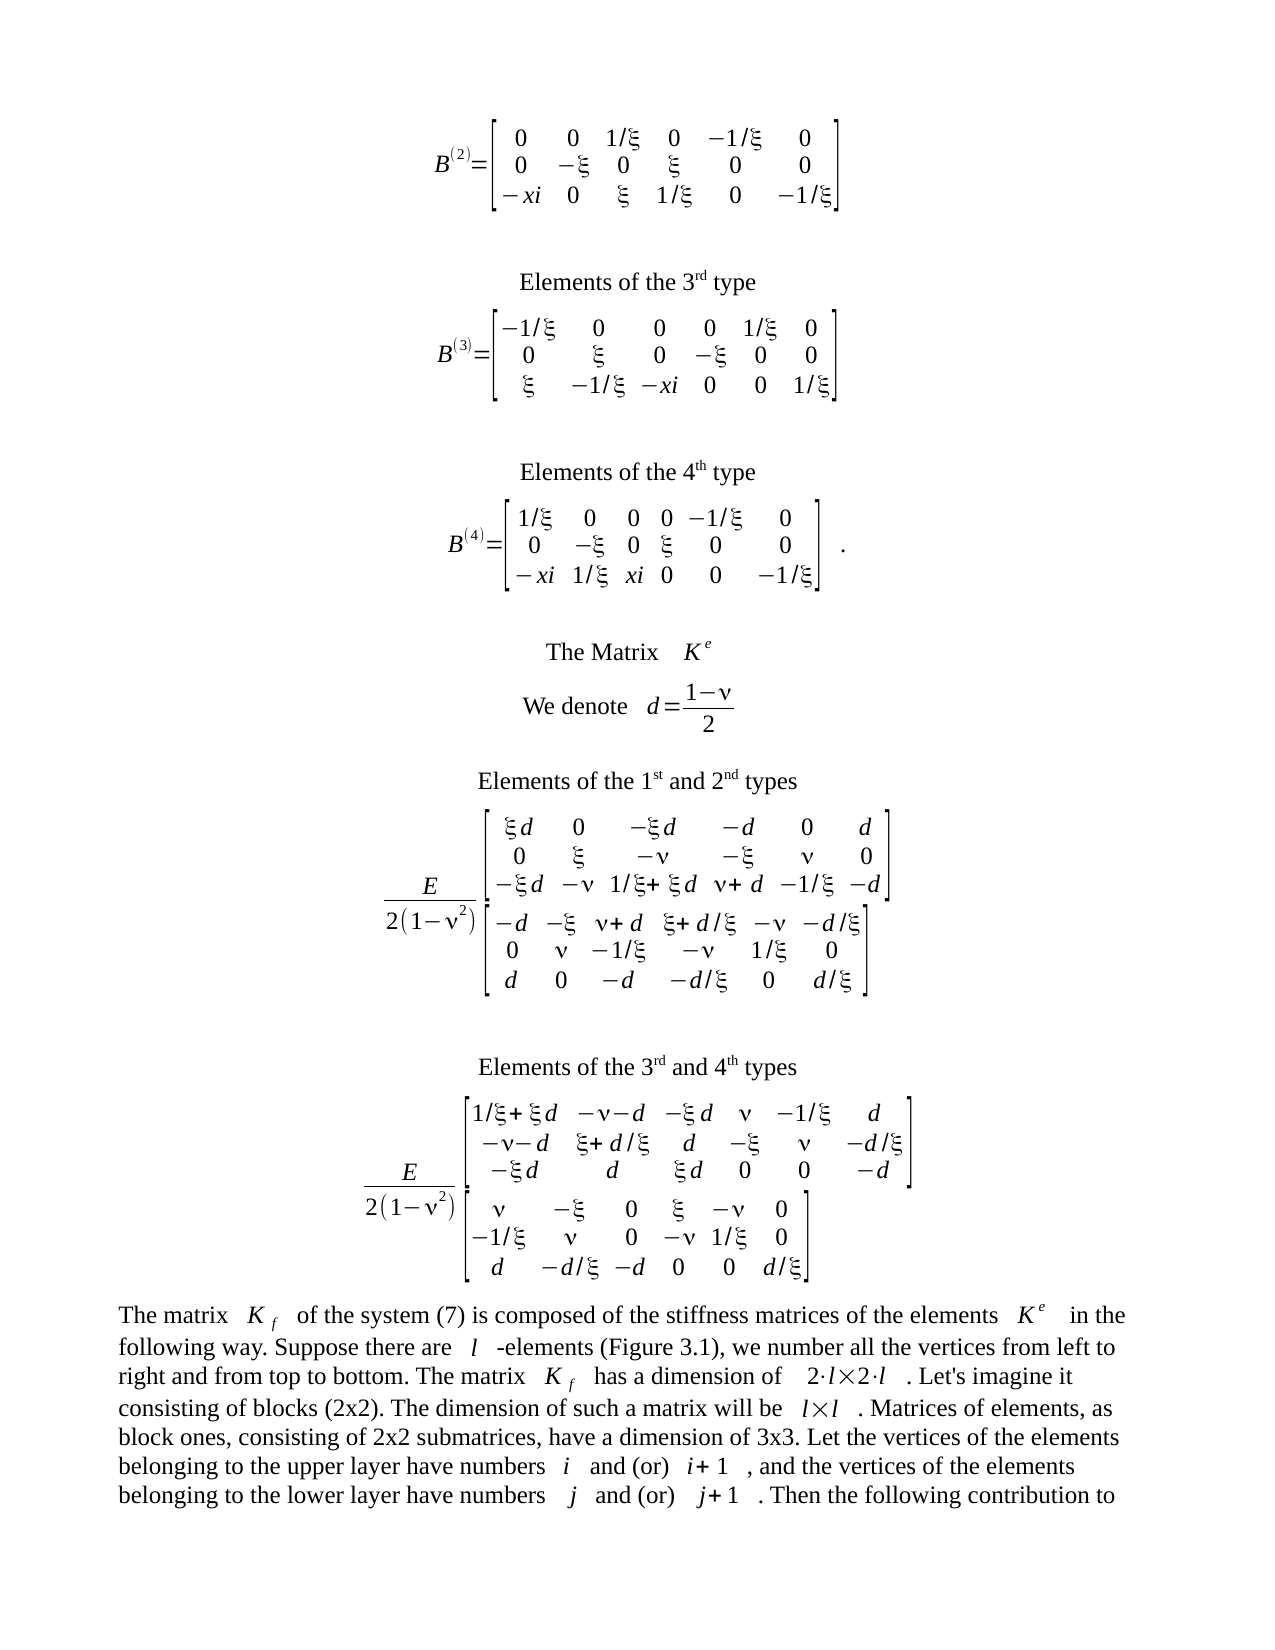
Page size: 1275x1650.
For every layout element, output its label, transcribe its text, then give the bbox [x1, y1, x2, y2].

text We denote [118, 678, 1157, 737]
text The Matrix [118, 634, 1157, 666]
text Elements of the 4th type [118, 457, 1157, 486]
text The matrixof the system (7) is composed of the stiffness matrices of the elements in the following way. Suppose there are-elements (Figure 3.1), we number all the vertices from left to right and from top to bottom. The matrixhas a dimension of . Let's imagine it consisting of blocks (2x2). The dimension of such a matrix will be. Matrices of elements, as block ones, consisting of 2x2 submatrices, have a dimension of 3x3. Let the vertices of the elements belonging to the upper layer have numbersand (or), and the vertices of the elements belonging to the lower layer have numbersand (or). Then the following contribution towill be made: [118, 1297, 1157, 1508]
text Elements of the 3rd type [118, 267, 1157, 296]
text . [118, 498, 1157, 593]
text Elements of the 3rd and 4th types [118, 1052, 1157, 1081]
text Elements of the 1st and 2nd types [118, 766, 1157, 795]
